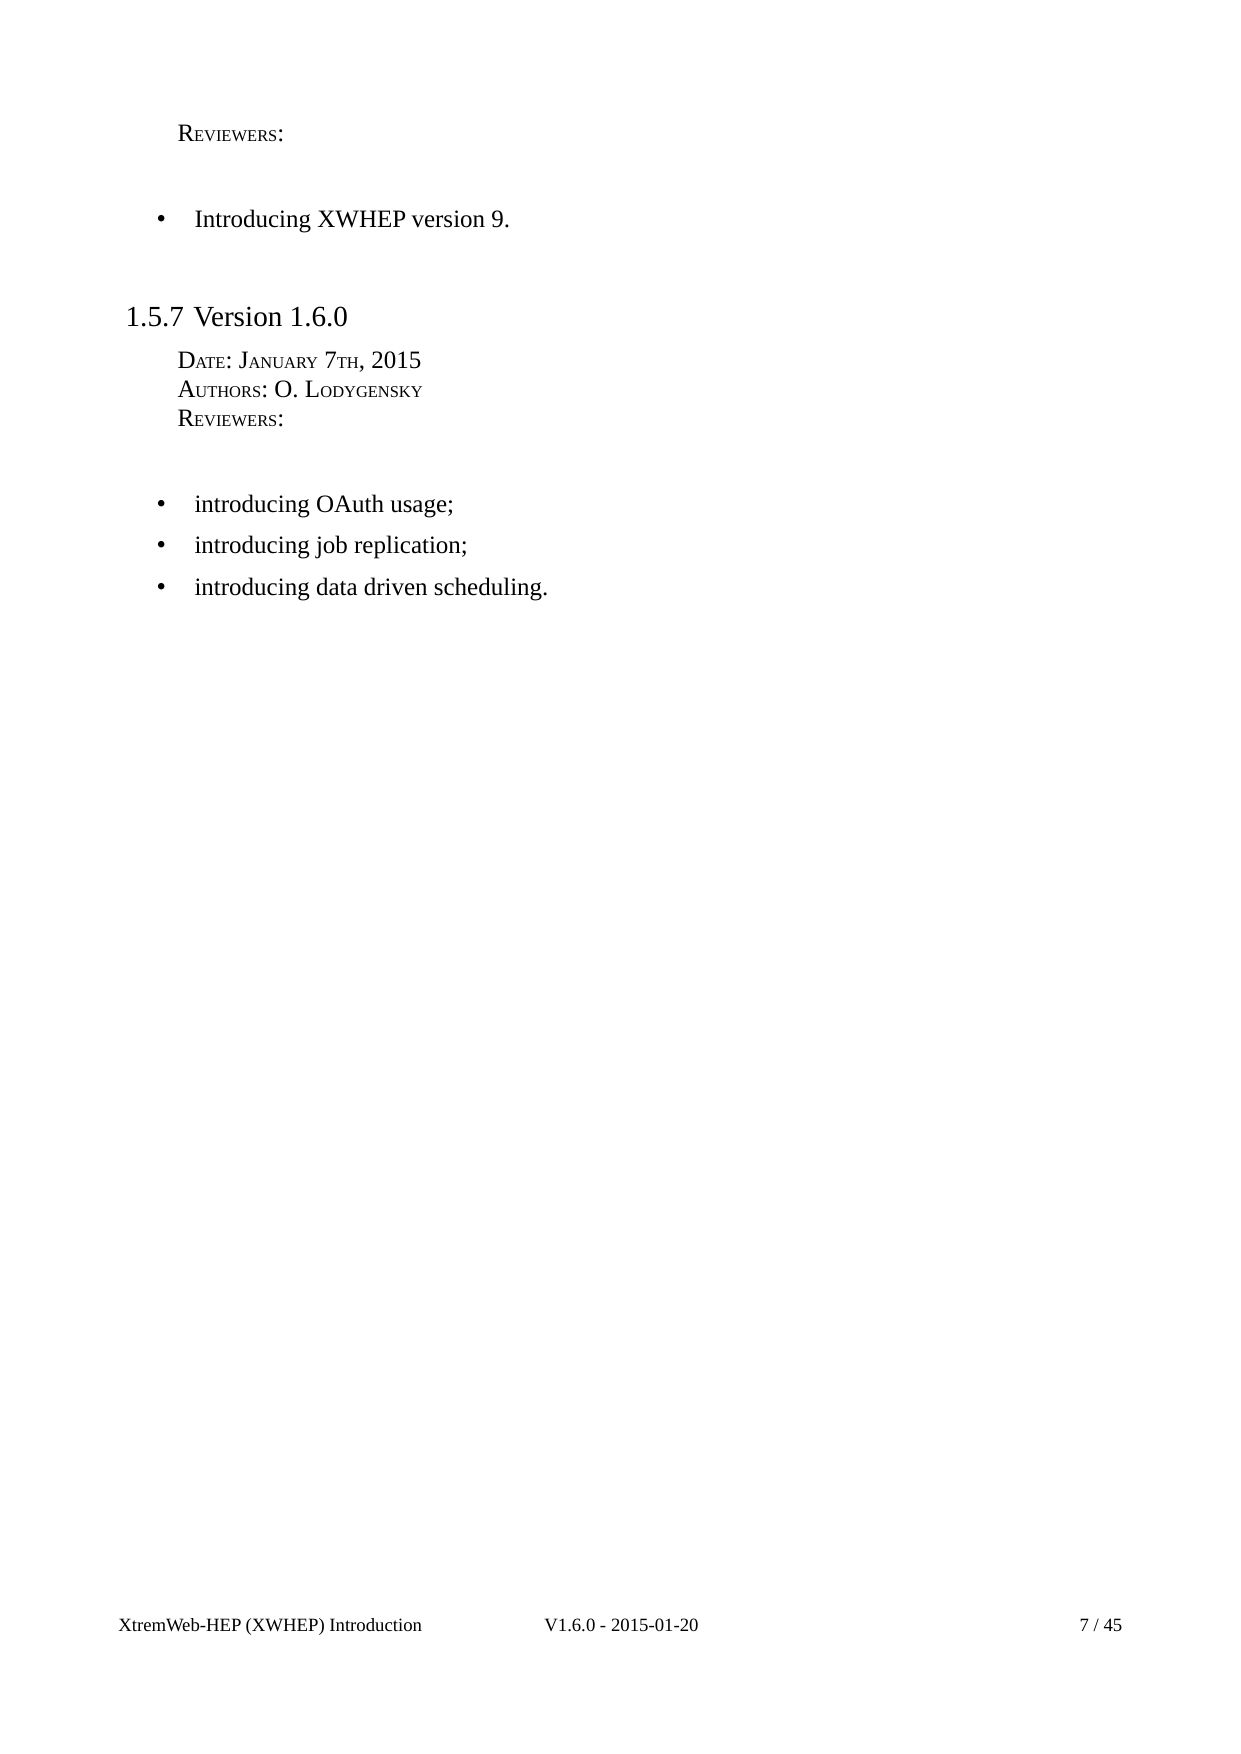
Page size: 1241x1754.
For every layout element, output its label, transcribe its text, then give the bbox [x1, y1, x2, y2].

list introducing job replication; [157, 530, 1122, 559]
text Authors: O. Lodygensky [177, 374, 1122, 403]
text Reviewers: [177, 118, 1122, 147]
text Date: January 7th, 2015 [177, 345, 1122, 374]
subtitle Version 1.6.0 [118, 299, 1122, 333]
list Introducing XWHEP version 9. [157, 204, 1122, 233]
list introducing OAuth usage; [157, 489, 1122, 518]
text Reviewers: [177, 403, 1122, 432]
list introducing data driven scheduling. [157, 572, 1122, 600]
